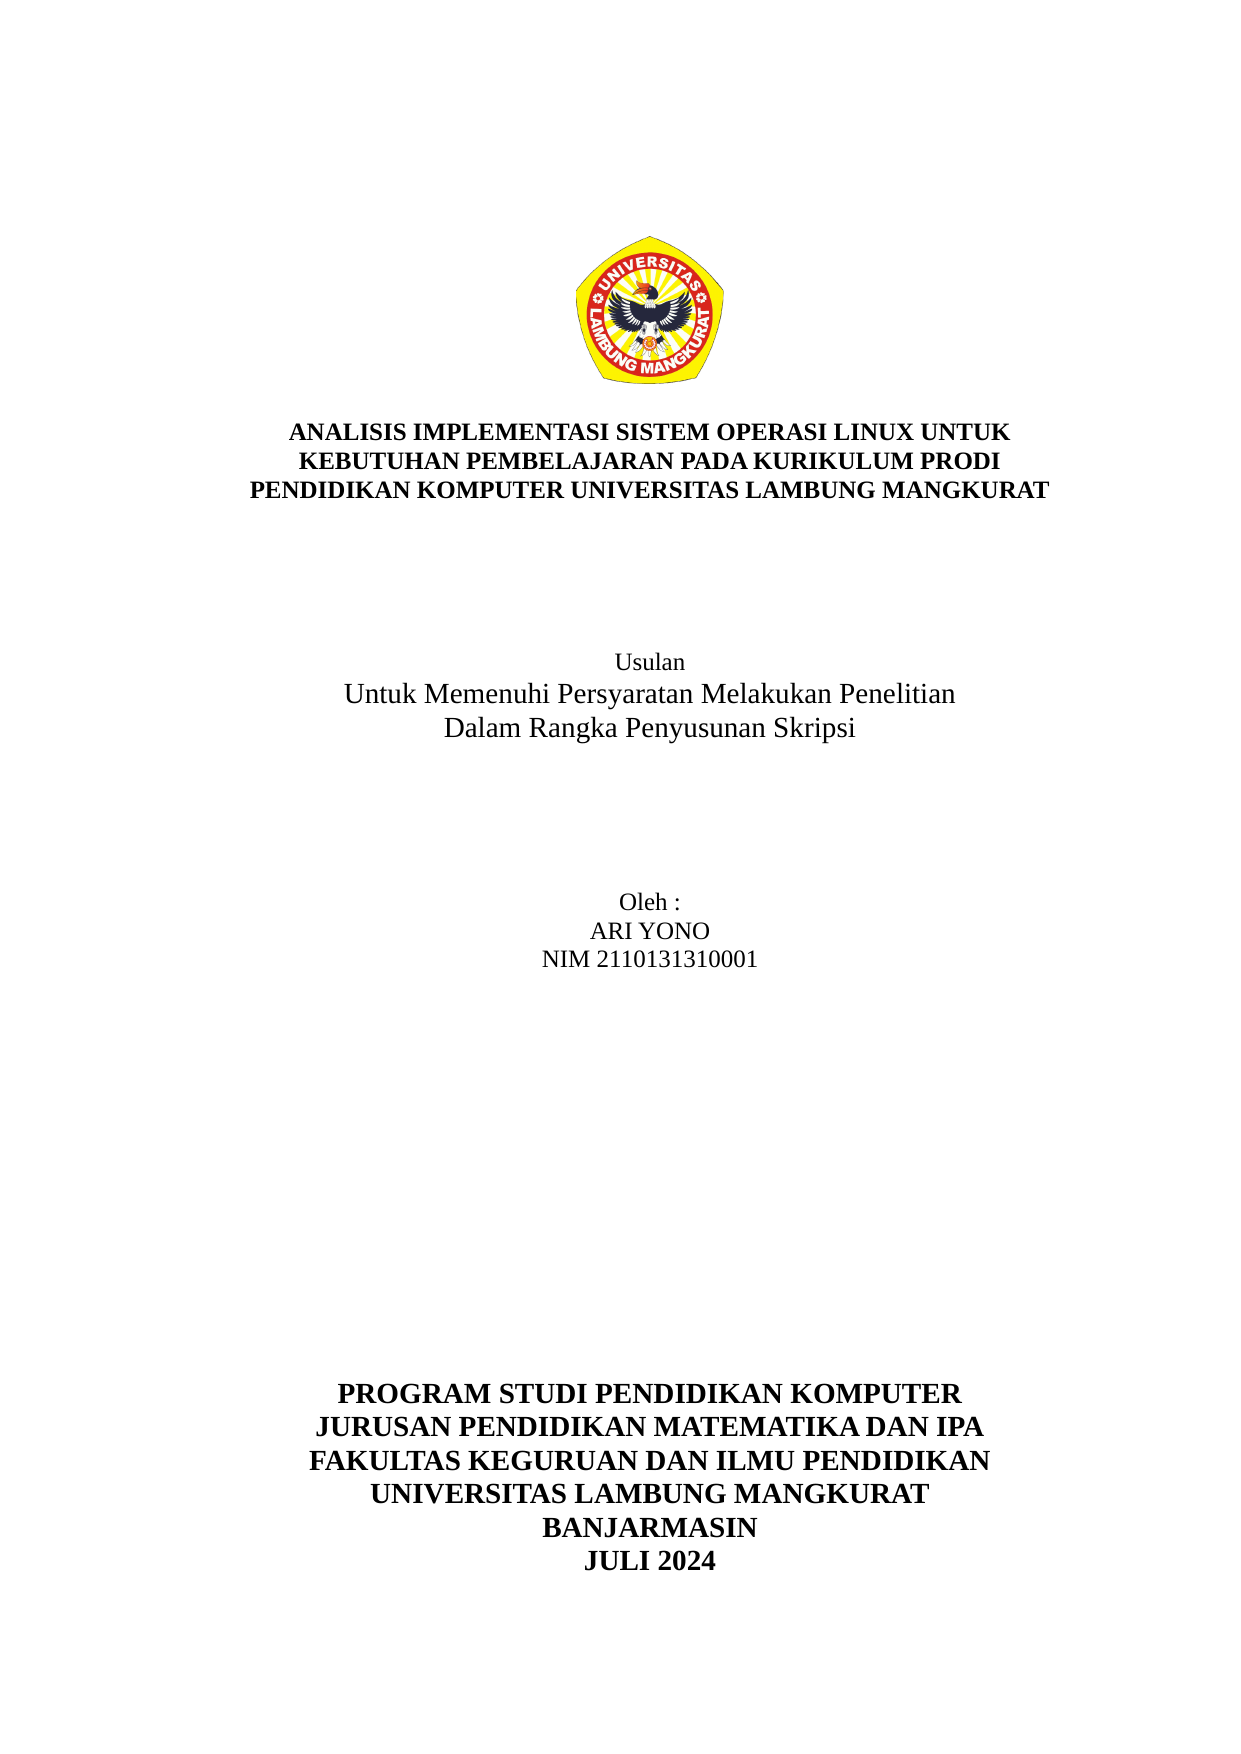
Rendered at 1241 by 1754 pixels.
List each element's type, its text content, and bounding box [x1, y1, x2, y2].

text PROGRAM STUDI PENDIDIKAN KOMPUTER [236, 1376, 1063, 1409]
text NIM 2110131310001 [236, 944, 1063, 973]
text Dalam Rangka Penyusunan Skripsi [236, 710, 1063, 743]
picture [576, 236, 724, 384]
text Oleh : [236, 887, 1063, 916]
text ANALISIS IMPLEMENTASI Sistem Operasi Linux UNTUK KEBUTUHAN PEMBELAJARAN pada Kurikulum PRODI Pendidikan Komputer Universitas Lambung Mangkurat [236, 417, 1063, 504]
text ARI YONO [236, 916, 1063, 944]
text FAKULTAS KEGURUAN DAN ILMU PENDIDIKAN [236, 1443, 1063, 1476]
text Usulan [236, 647, 1063, 676]
text JURUSAN PENDIDIKAN MATEMATIKA DAN IPA [236, 1409, 1063, 1443]
text BANJARMASIN [236, 1510, 1063, 1543]
text Untuk Memenuhi Persyaratan Melakukan Penelitian [236, 676, 1063, 710]
text UNIVERSITAS LAMBUNG MANGKURAT [236, 1476, 1063, 1510]
text JULI 2024 [236, 1543, 1063, 1577]
